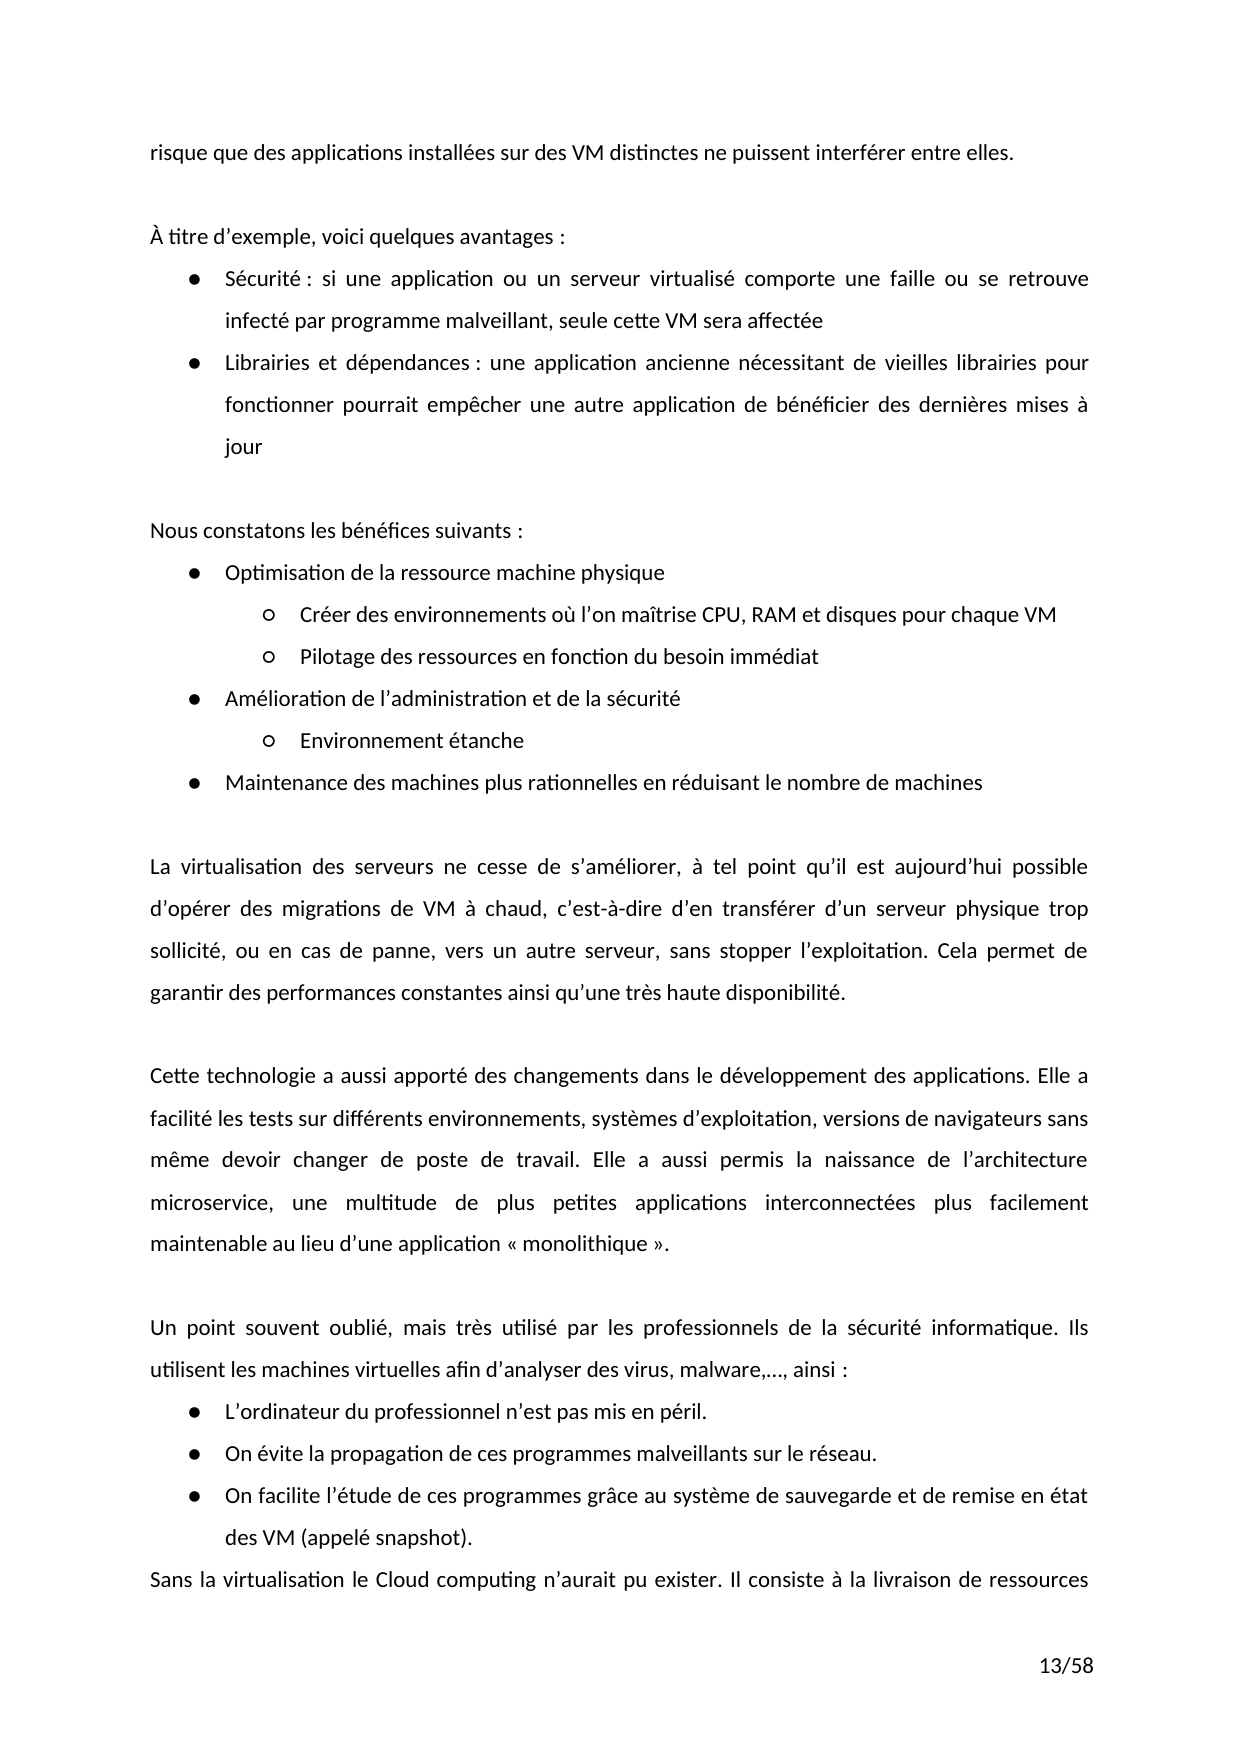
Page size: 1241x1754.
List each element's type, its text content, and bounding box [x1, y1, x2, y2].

list Maintenance des machines plus rationnelles en réduisant le nombre de machines [187, 768, 1090, 796]
list Sécurité : si une application ou un serveur virtualisé comporte une faille ou se retrouve infecté par programme malveillant, seule cette VM sera affectée [187, 264, 1090, 334]
list Optimisation de la ressource machine physique [187, 558, 1090, 586]
text Sans la virtualisation le Cloud computing n’aurait pu exister. Il consiste à la livraison de ressources [150, 1565, 1090, 1593]
text Cette technologie a aussi apporté des changements dans le développement des applications. Elle a facilité les tests sur différents environnements, systèmes d’exploitation, versions de navigateurs sans même devoir changer de poste de travail. Elle a aussi permis la naissance de l’architecture microservice, une multitude de plus petites applications interconnectées plus facilement maintenable au lieu d’une application « monolithique ». [150, 1062, 1090, 1258]
list Amélioration de l’administration et de la sécurité [187, 684, 1090, 712]
list On évite la propagation de ces programmes malveillants sur le réseau. [187, 1439, 1090, 1467]
list On facilite l’étude de ces programmes grâce au système de sauvegarde et de remise en état des VM (appelé snapshot). [187, 1481, 1090, 1551]
list Librairies et dépendances : une application ancienne nécessitant de vieilles librairies pour fonctionner pourrait empêcher une autre application de bénéficier des dernières mises à jour [187, 348, 1090, 460]
list Environnement étanche [262, 726, 1090, 754]
text risque que des applications installées sur des VM distinctes ne puissent interférer entre elles. [150, 138, 1090, 166]
list L’ordinateur du professionnel n’est pas mis en péril. [187, 1397, 1090, 1426]
text À titre d’exemple, voici quelques avantages : [150, 222, 1090, 250]
text Nous constatons les bénéfices suivants : [150, 516, 1090, 544]
text La virtualisation des serveurs ne cesse de s’améliorer, à tel point qu’il est aujourd’hui possible d’opérer des migrations de VM à chaud, c’est-à-dire d’en transférer d’un serveur physique trop sollicité, ou en cas de panne, vers un autre serveur, sans stopper l’exploitation. Cela permet de garantir des performances constantes ainsi qu’une très haute disponibilité. [150, 852, 1090, 1006]
text Un point souvent oublié, mais très utilisé par les professionnels de la sécurité informatique. Ils utilisent les machines virtuelles afin d’analyser des virus, malware,…, ainsi : [150, 1313, 1090, 1383]
list Créer des environnements où l’on maîtrise CPU, RAM et disques pour chaque VM [262, 600, 1090, 628]
list Pilotage des ressources en fonction du besoin immédiat [262, 642, 1090, 670]
